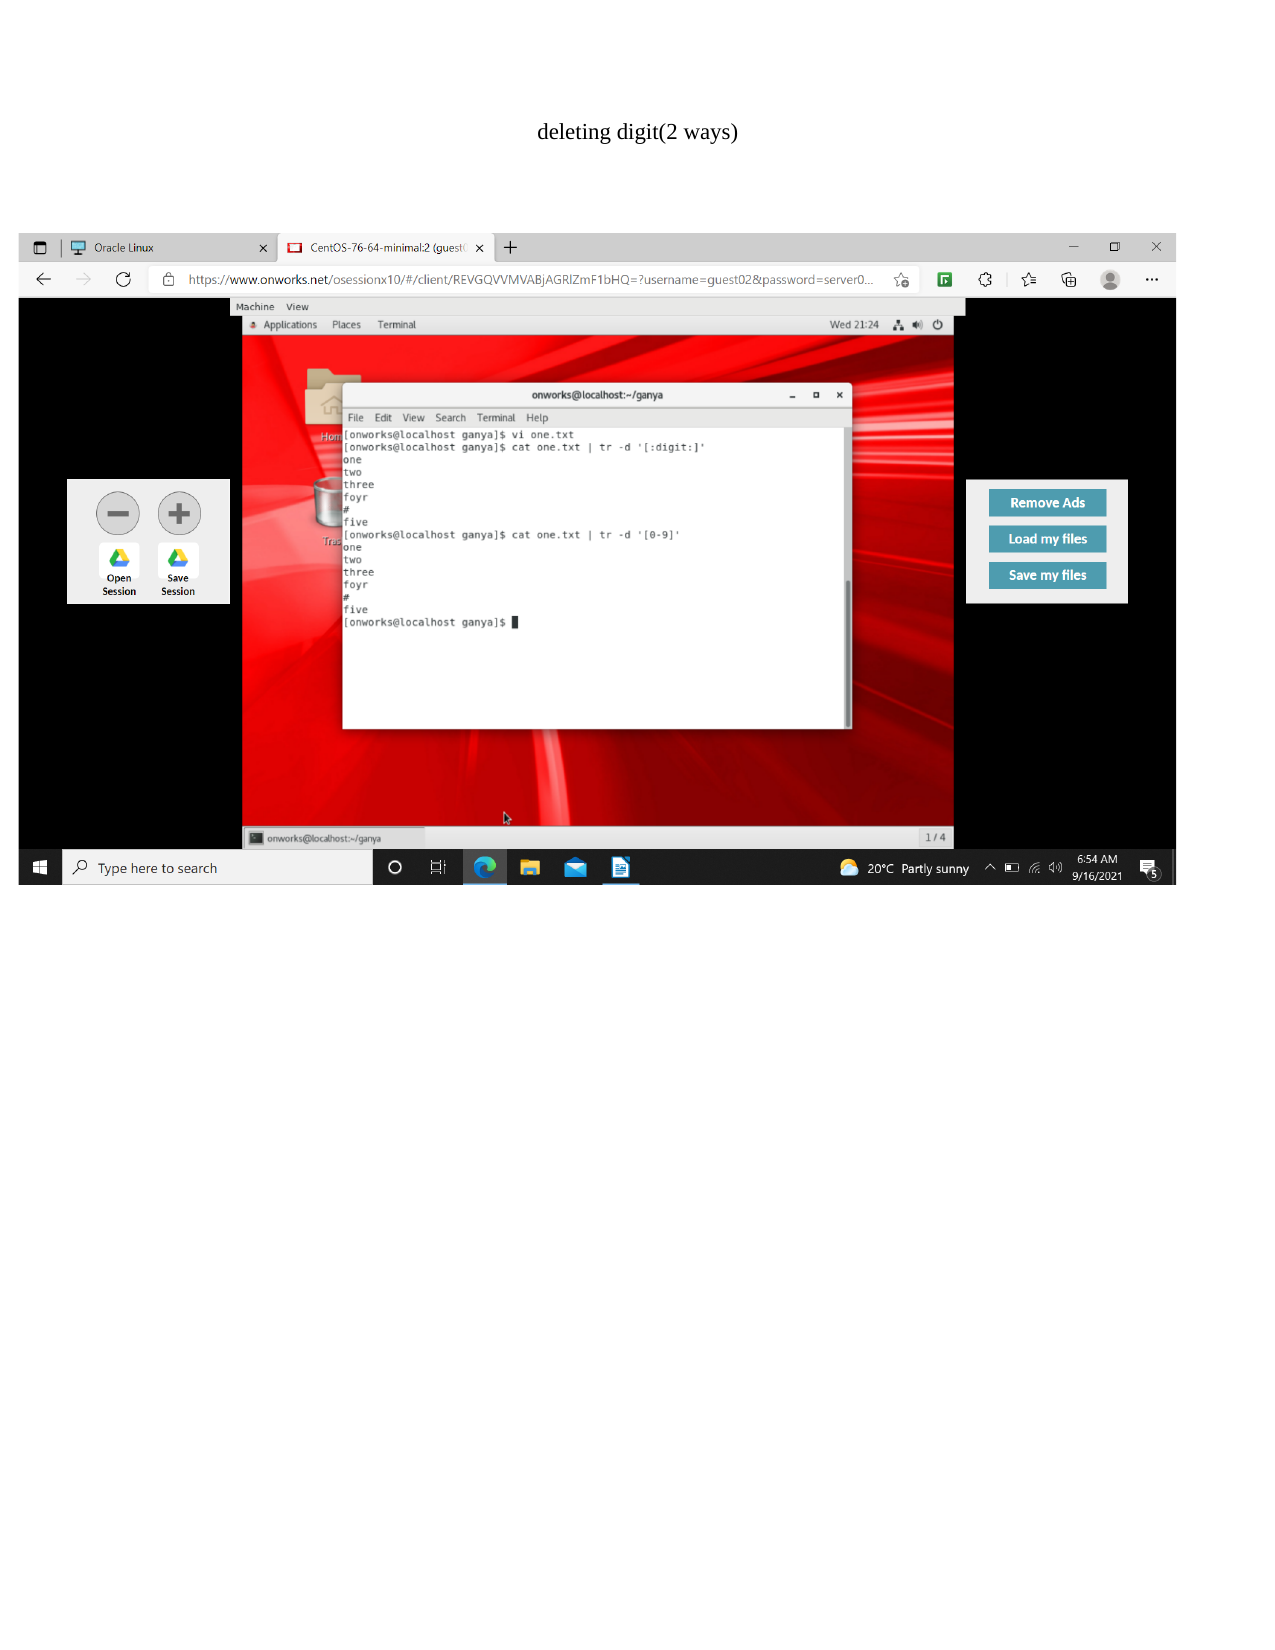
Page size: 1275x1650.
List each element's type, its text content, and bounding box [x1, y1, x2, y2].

text deleting digit(2 ways) [118, 118, 1157, 144]
